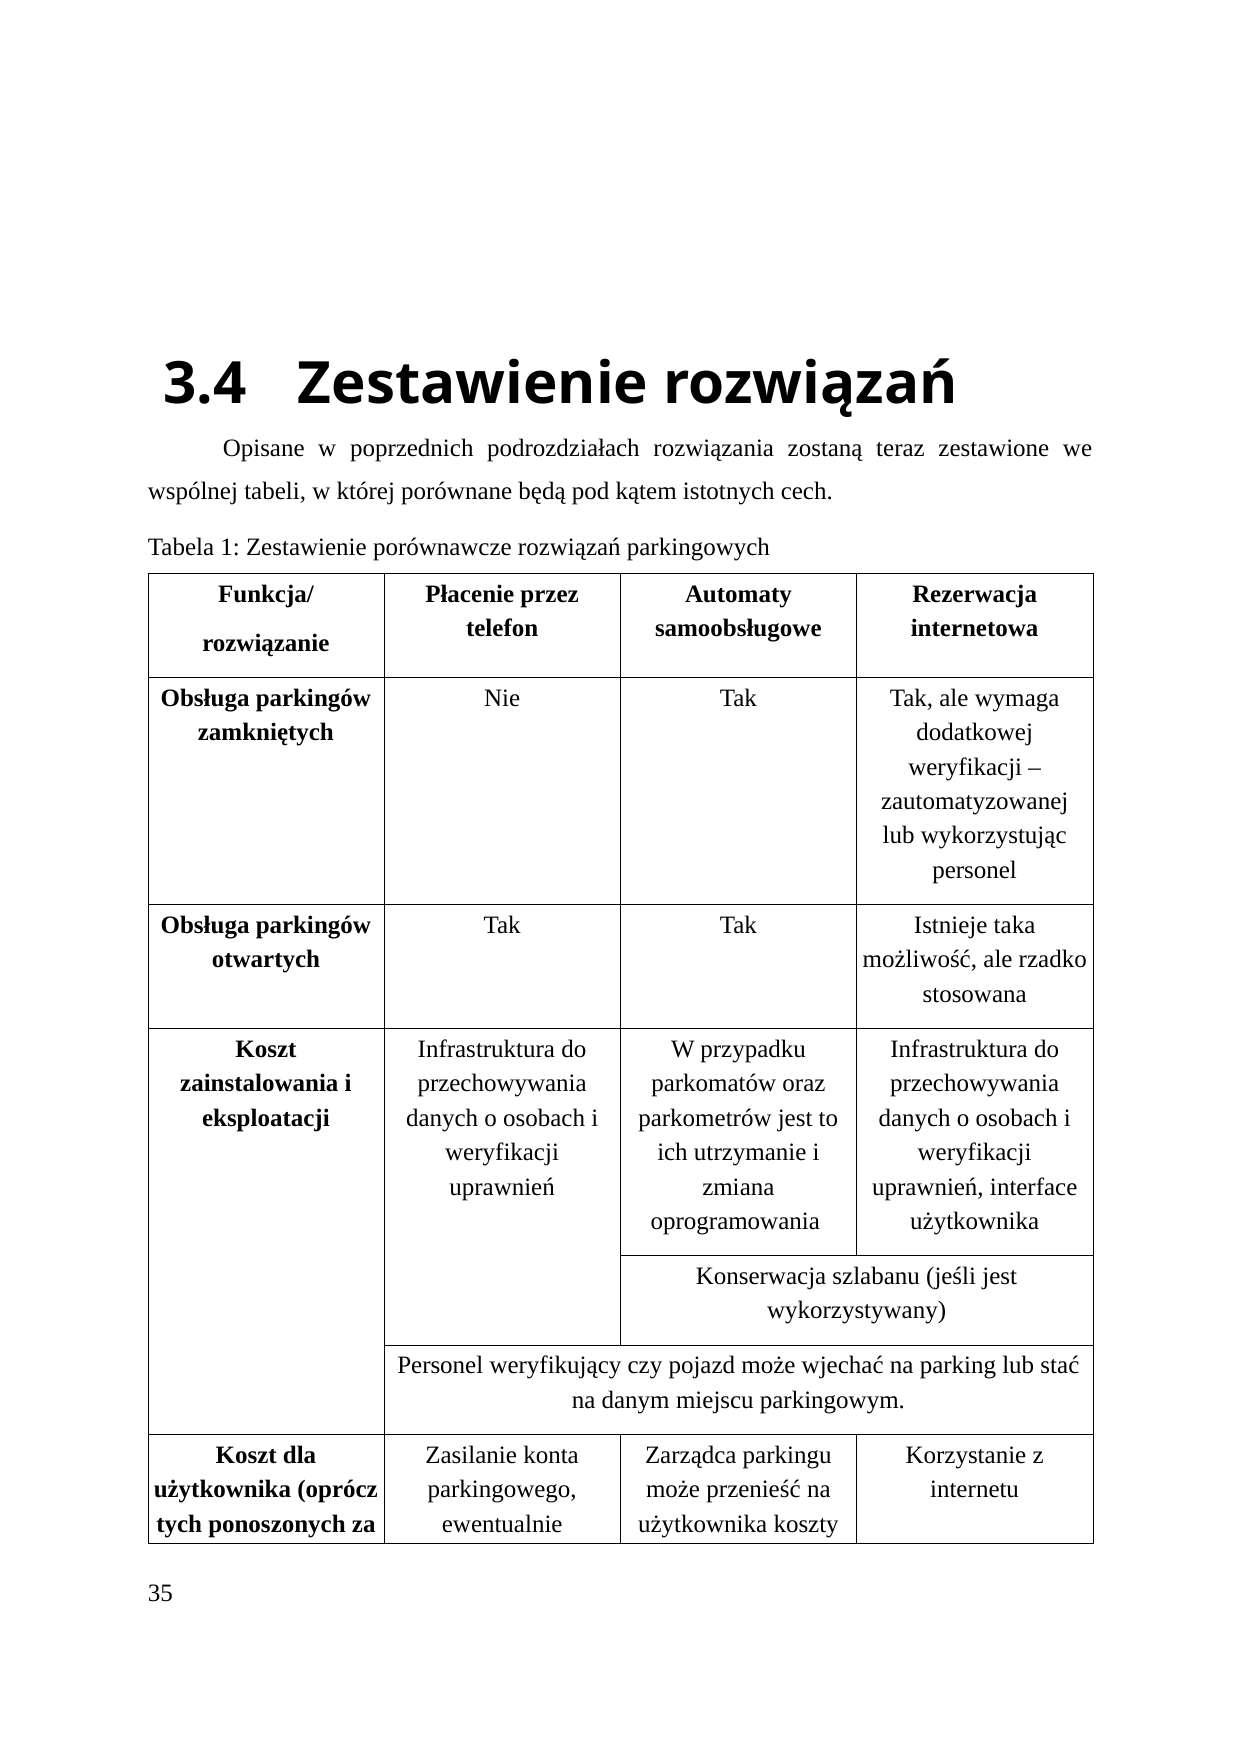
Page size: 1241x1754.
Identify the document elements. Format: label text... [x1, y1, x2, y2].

table_cell Korzystanie z internetu [857, 1435, 1093, 1543]
table_cell W przypadku parkomatów oraz parkometrów jest to ich utrzymanie i zmiana oprogramowania [621, 1029, 856, 1255]
table_cell Obsługa parkingów otwartych [149, 905, 384, 1028]
table_cell Tak, ale wymaga dodatkowej weryfikacji – zautomatyzowanej lub wykorzystując personel [857, 678, 1093, 904]
table_header Rezerwacja internetowa [857, 574, 1093, 677]
table_cell Tak [621, 678, 856, 904]
table_cell Nie [385, 678, 620, 904]
table_cell Tak [385, 905, 620, 1028]
table_cell Koszt dla użytkownika (oprócz tych ponoszonych za [149, 1435, 384, 1543]
table_cell Zarządca parkingu może przenieść na użytkownika koszty [621, 1435, 856, 1543]
text Opisane w poprzednich podrozdziałach rozwiązania zostaną teraz zestawione we wspólnej tabeli, w której porównane będą pod kątem istotnych cech. [148, 433, 1093, 505]
table_cell Tak [621, 905, 856, 1028]
table_cell Personel weryfikujący czy pojazd może wjechać na parking lub stać na danym miejscu parkingowym. [385, 1346, 1093, 1434]
table_cell Konserwacja szlabanu (jeśli jest wykorzystywany) [621, 1256, 1093, 1345]
table_cell Obsługa parkingów zamkniętych [149, 678, 384, 904]
table_cell Infrastruktura do przechowywania danych o osobach i weryfikacji uprawnień, interface użytkownika [857, 1029, 1093, 1255]
table_header Płacenie przez telefon [385, 574, 620, 677]
table_cell Koszt zainstalowania i eksploatacji [149, 1029, 384, 1434]
table_cell Infrastruktura do przechowywania danych o osobach i weryfikacji uprawnień [385, 1029, 620, 1345]
text Tabela 1: Zestawienie porównawcze rozwiązań parkingowych [148, 532, 1093, 560]
table_header Funkcja/ rozwiązanie [149, 574, 384, 677]
table_cell Istnieje taka możliwość, ale rzadko stosowana [857, 905, 1093, 1028]
subtitle Zestawienie rozwiązań [148, 341, 1093, 420]
table_cell Zasilanie konta parkingowego, ewentualnie [385, 1435, 620, 1543]
table_header Automaty samoobsługowe [621, 574, 856, 677]
